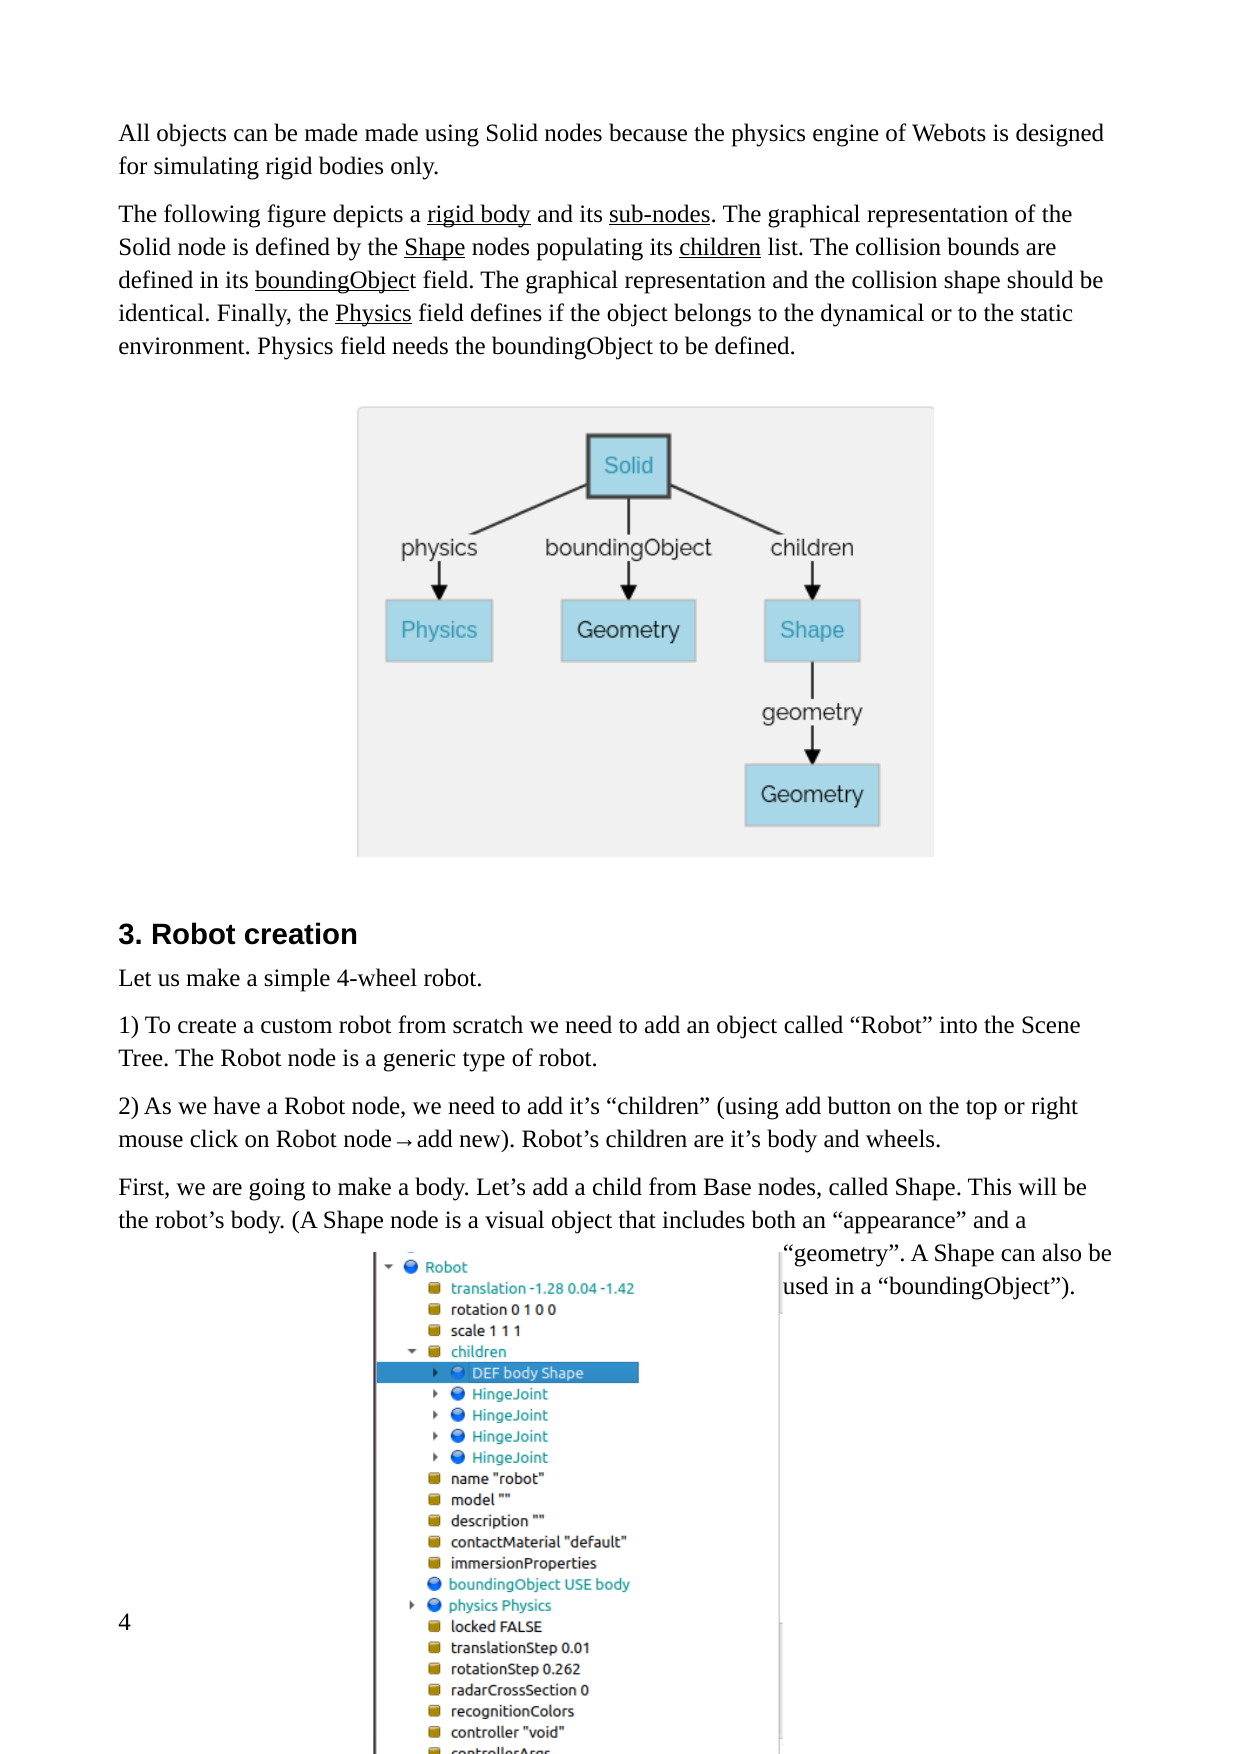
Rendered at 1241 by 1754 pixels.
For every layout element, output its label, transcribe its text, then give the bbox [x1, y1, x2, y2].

text 1) To create a custom robot from scratch we need to add an object called “Robot” into the Scene Tree. The Robot node is a generic type of robot. [118, 1011, 1122, 1072]
picture [478, 399, 935, 857]
text Let us make a simple 4-wheel robot. [118, 963, 1122, 992]
subtitle 3. Robot creation [118, 917, 1122, 950]
text All objects can be made made using Solid nodes because the physics engine of Webots is designed for simulating rigid bodies only. [118, 118, 1122, 180]
picture [373, 1252, 426, 1754]
text First, we are going to make a body. Let’s add a child from Base nodes, called Shape. This will be the robot’s body. (A Shape node is a visual object that includes both an “appearance” and a “geometry”. A Shape can also be used in a “boundingObject”). [118, 1172, 1122, 1299]
text 2) As we have a Robot node, we need to add it’s “children” (using add button on the top or right mouse click on Robot node→add new). Robot’s children are it’s body and wheels. [118, 1091, 1122, 1153]
text The following figure depicts a rigid body and its sub-nodes. The graphical representation of the Solid node is defined by the Shape nodes populating its children list. The collision bounds are defined in its boundingObject field. The graphical representation and the collision shape should be identical. Finally, the Physics field defines if the object belongs to the dynamical or to the static environment. Physics field needs the boundingObject to be defined. [118, 199, 1122, 359]
